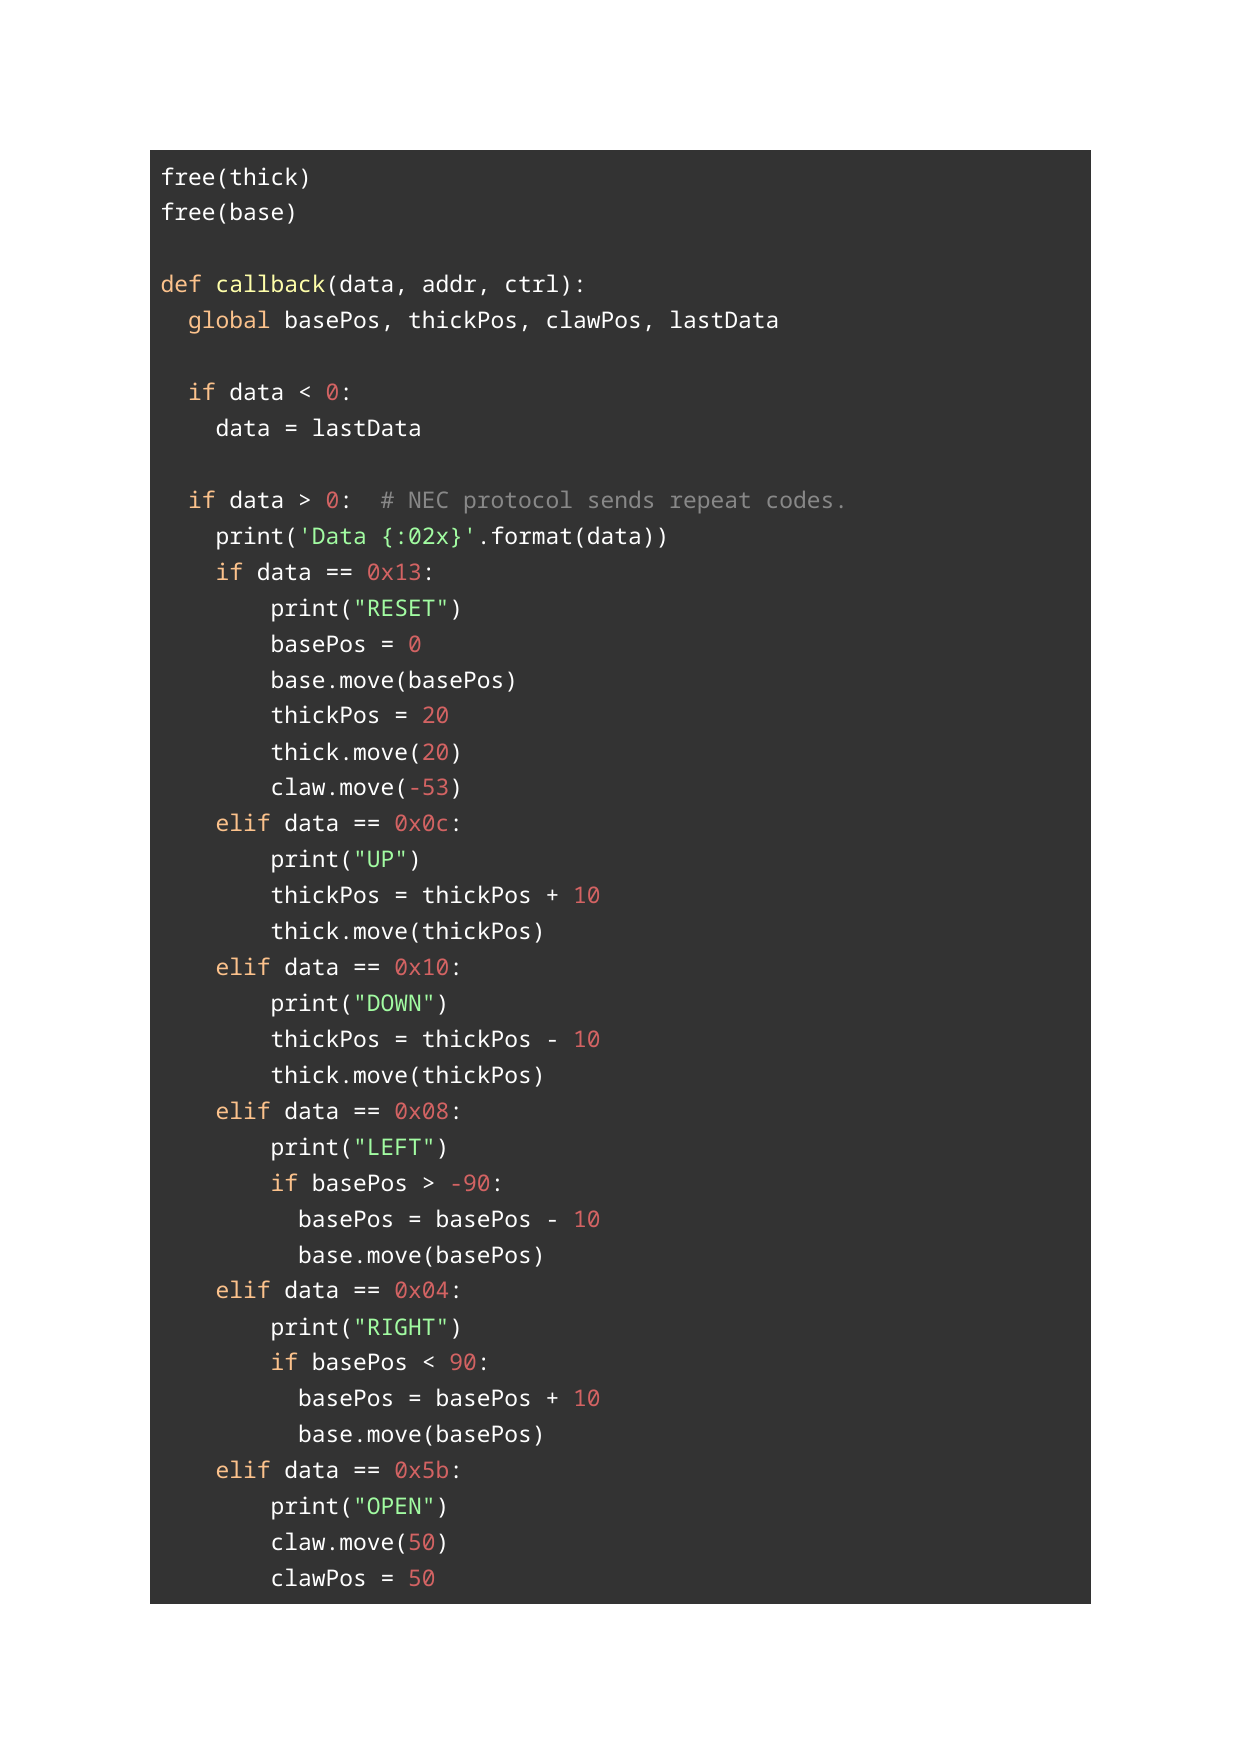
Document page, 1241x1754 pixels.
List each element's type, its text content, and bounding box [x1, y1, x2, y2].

table_header free(thick) free(base) def callback(data, addr, ctrl): global basePos, thickPos, clawPos, lastData if data < 0: data = lastData if data > 0: # NEC protocol sends repeat codes. print('Data {:02x}'.format(data)) if data == 0x13: print("RESET") basePos = 0 base.move(basePos) thickPos = 20 thick.move(20) claw.move(-53) elif data == 0x0c: print("UP") thickPos = thickPos + 10 thick.move(thickPos) elif data == 0x10: print("DOWN") thickPos = thickPos - 10 thick.move(thickPos) elif data == 0x08: print("LEFT") if basePos > -90: basePos = basePos - 10 base.move(basePos) elif data == 0x04: print("RIGHT") if basePos < 90: basePos = basePos + 10 base.move(basePos) elif data == 0x5b: print("OPEN") claw.move(50) clawPos = 50 [150, 150, 1091, 1604]
